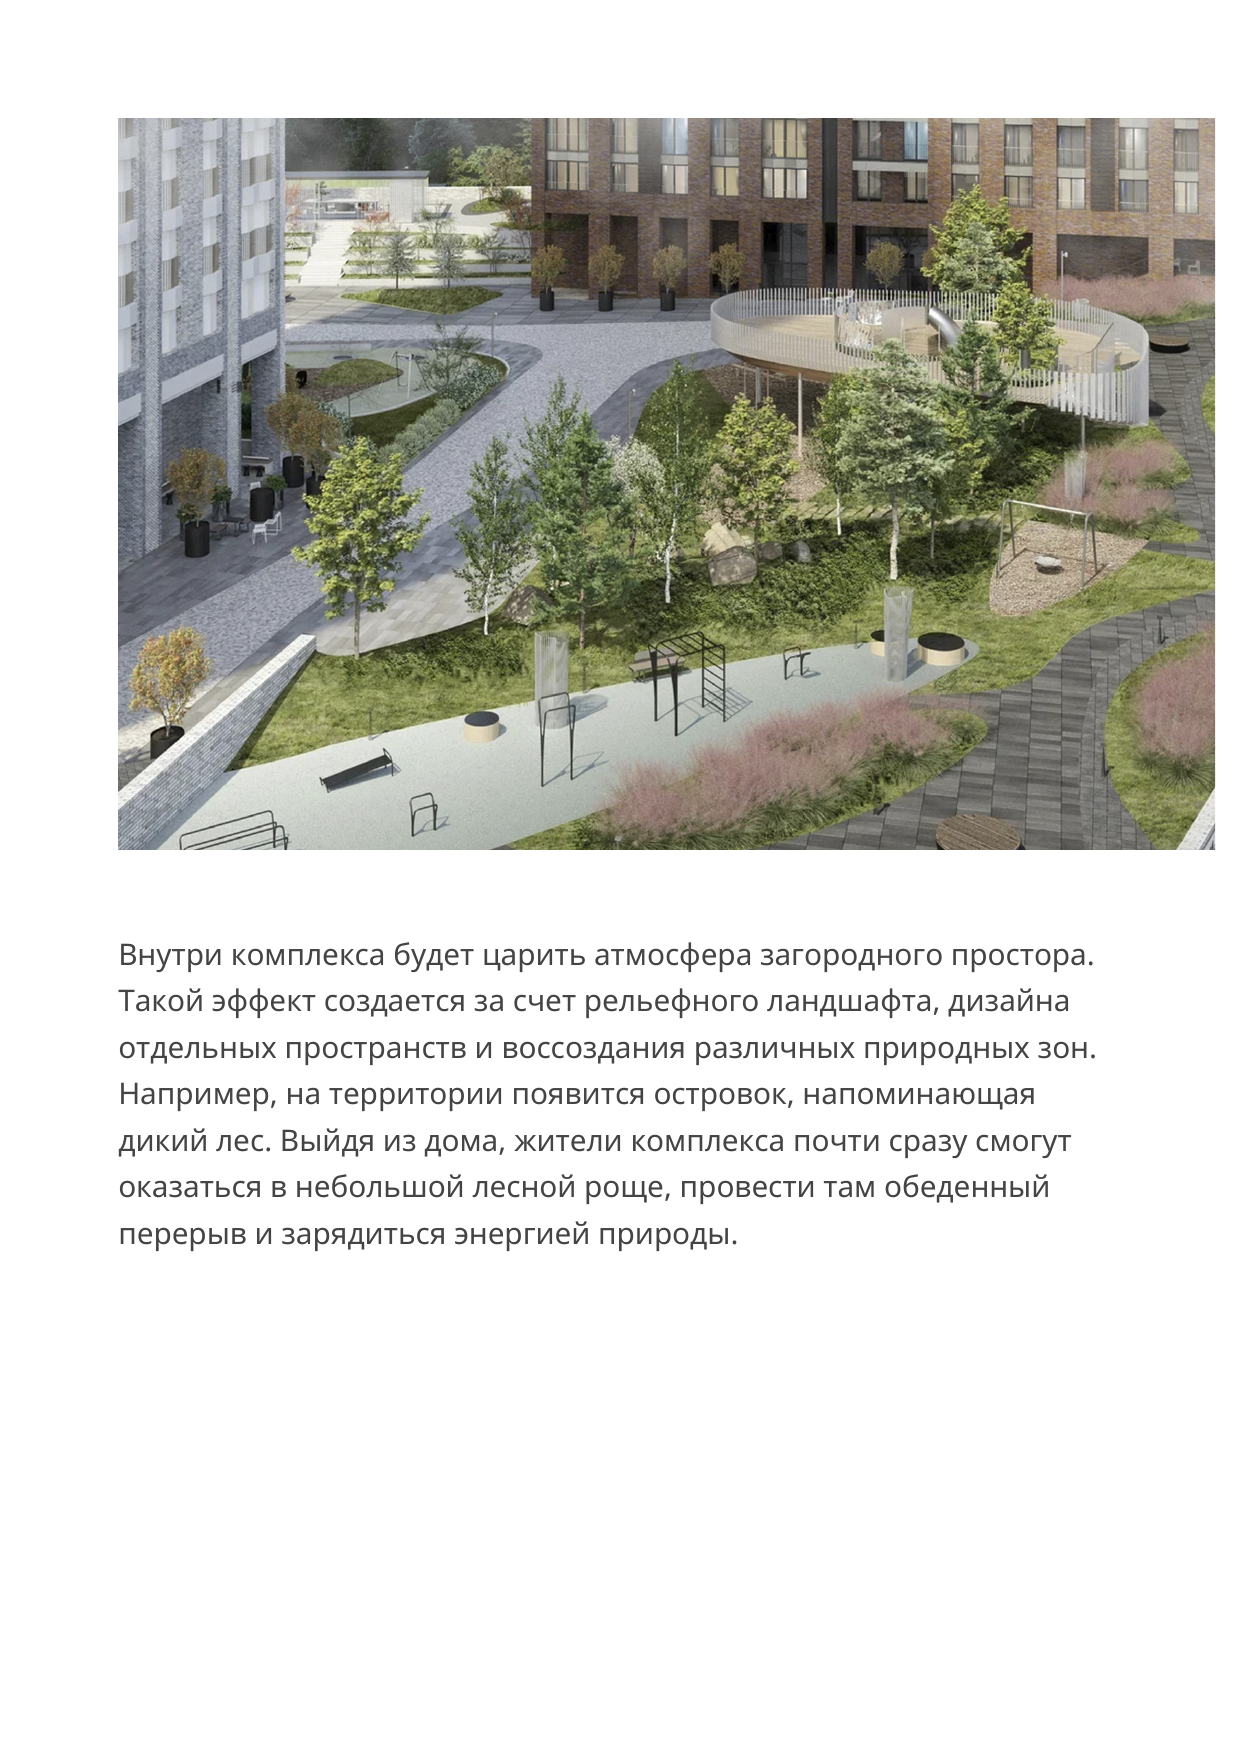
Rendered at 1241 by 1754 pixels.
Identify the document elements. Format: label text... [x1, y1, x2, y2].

text Внутри комплекса будет царить атмосфера загородного простора. Такой эффект создается за счет рельефного ландшафта, дизайна отдельных пространств и воссоздания различных природных зон. Например, на территории появится островок, напоминающая дикий лес. Выйдя из дома, жители комплекса почти сразу смогут оказаться в небольшой лесной роще, провести там обеденный перерыв и зарядиться энергией природы. [118, 933, 1122, 1253]
picture [118, 118, 1216, 850]
